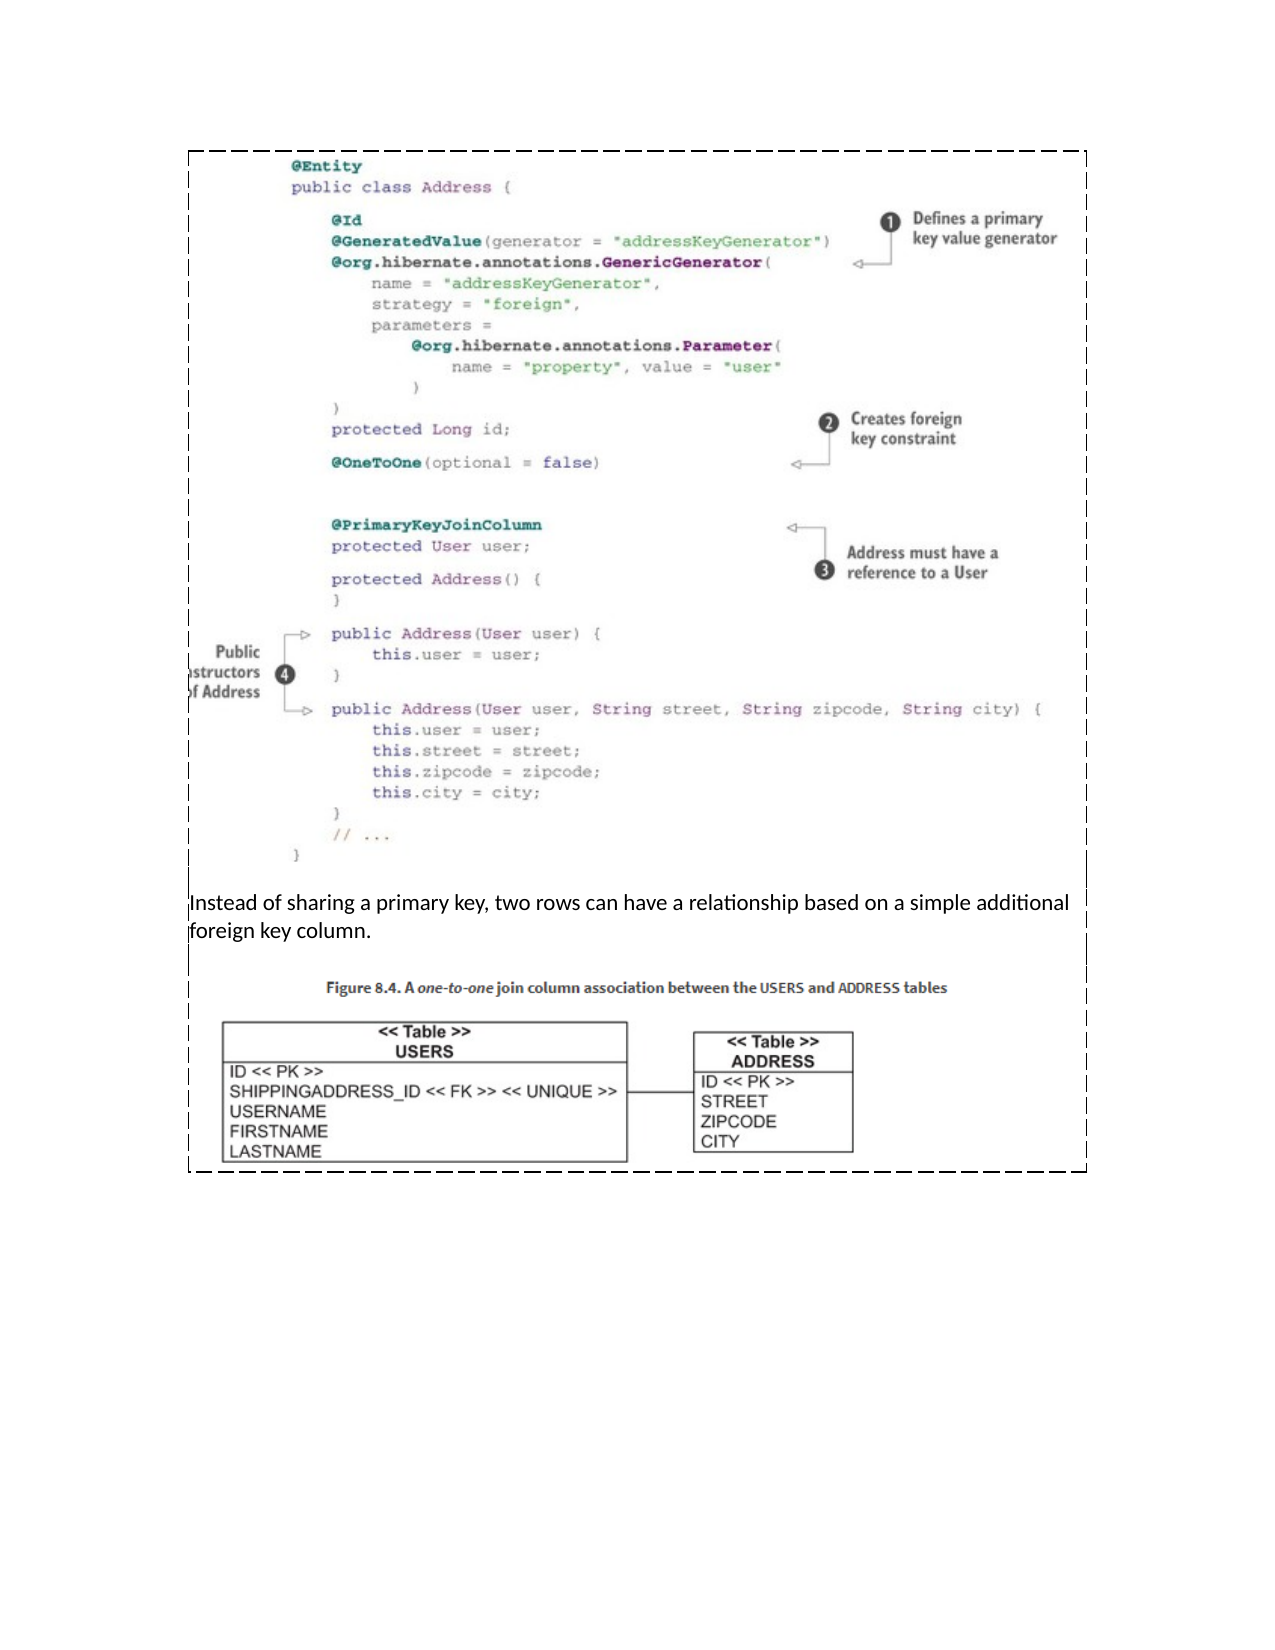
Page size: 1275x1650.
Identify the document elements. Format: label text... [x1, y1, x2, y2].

text Instead of sharing a primary key, two rows can have a relationship based on a simple additional foreign key column. [187, 886, 1087, 944]
